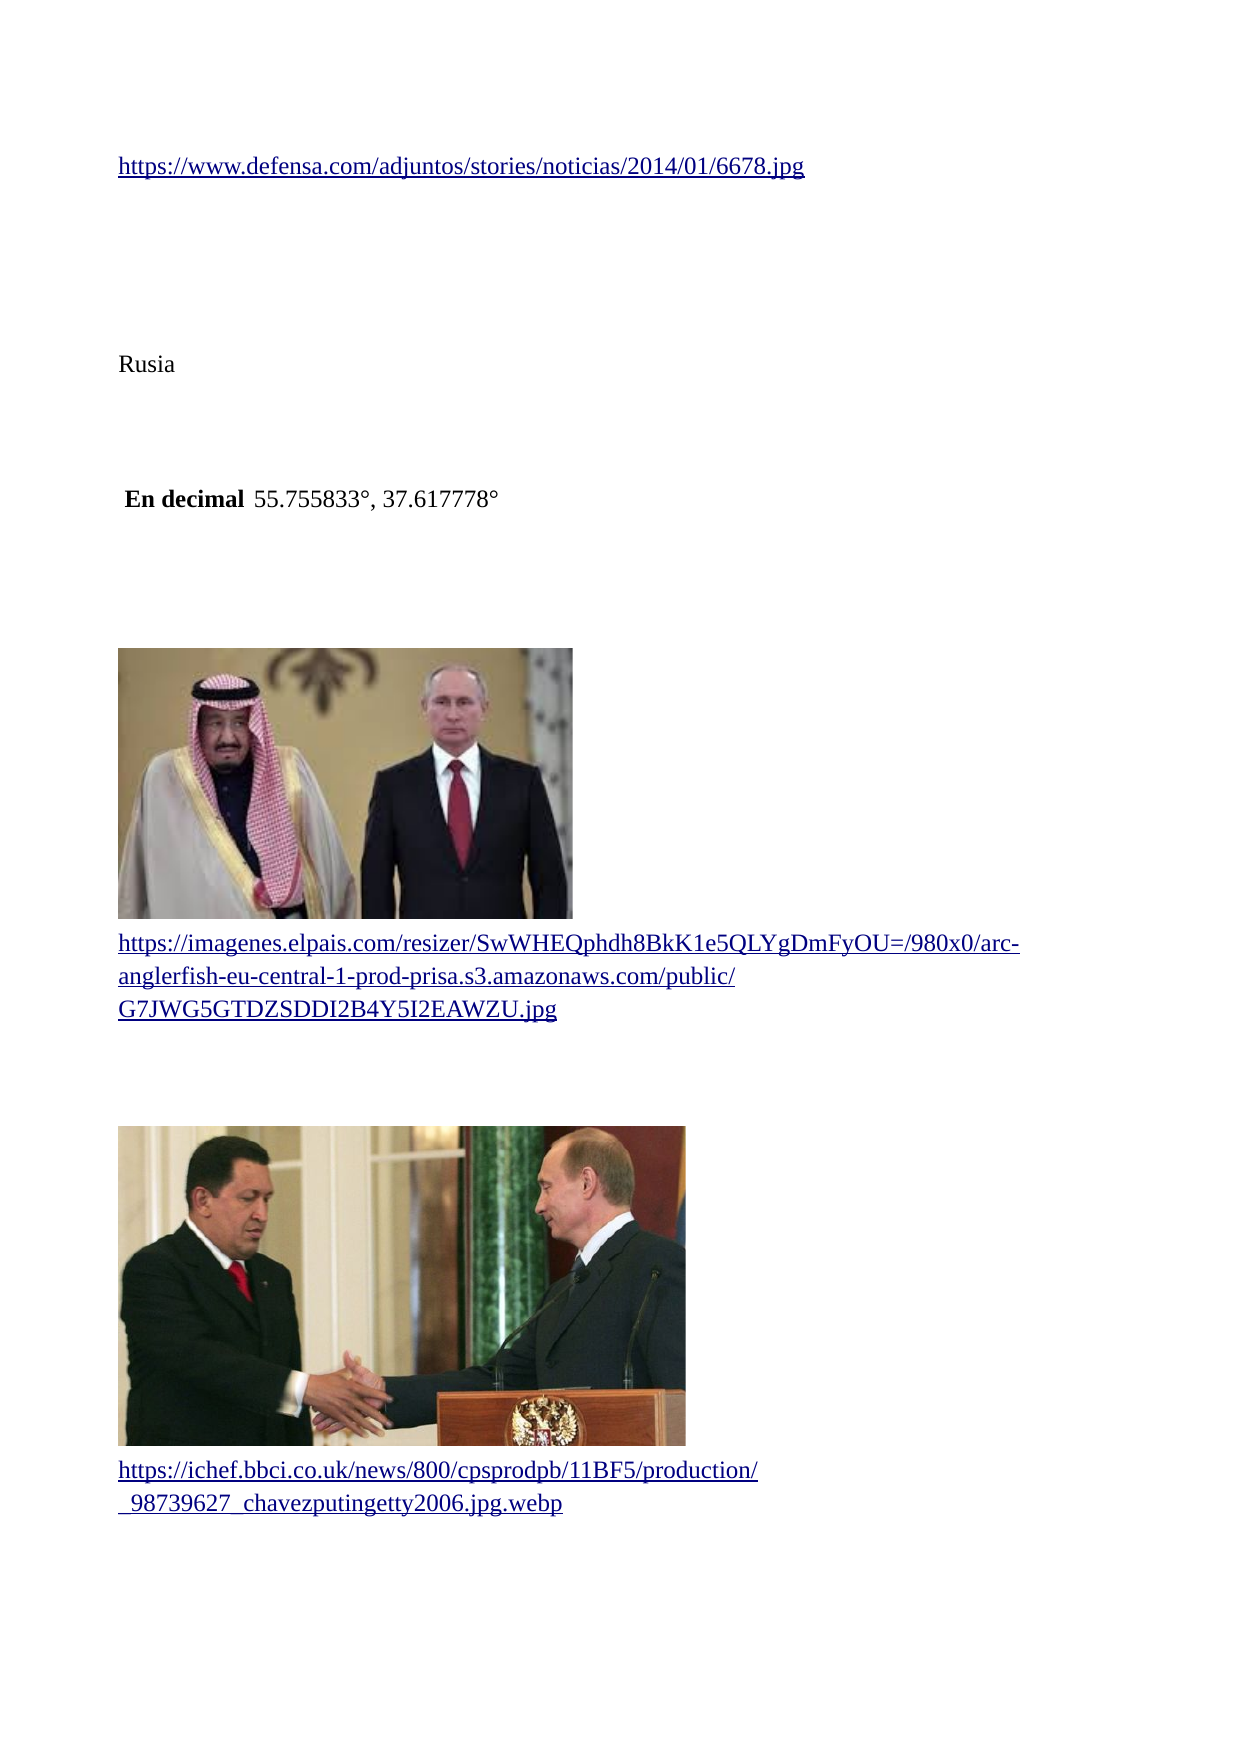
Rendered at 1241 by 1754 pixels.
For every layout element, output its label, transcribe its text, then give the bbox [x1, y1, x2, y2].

table_header En decimal [118, 481, 251, 516]
text https://www.defensa.com/adjuntos/stories/noticias/2014/01/6678.jpg [118, 151, 1122, 180]
picture [118, 648, 573, 919]
text Rusia [118, 349, 1122, 378]
text https://imagenes.elpais.com/resizer/SwWHEQphdh8BkK1e5QLYgDmFyOU=/980x0/arc-anglerfish-eu-central-1-prod-prisa.s3.amazonaws.com/public/G7JWG5GTDZSDDI2B4Y5I2EAWZU.jpg [118, 928, 1122, 1023]
picture [118, 1126, 686, 1446]
table_header 55.755833°, 37.617778° [251, 481, 510, 516]
text https://ichef.bbci.co.uk/news/800/cpsprodpb/11BF5/production/_98739627_chavezputingetty2006.jpg.webp [118, 1455, 1122, 1517]
